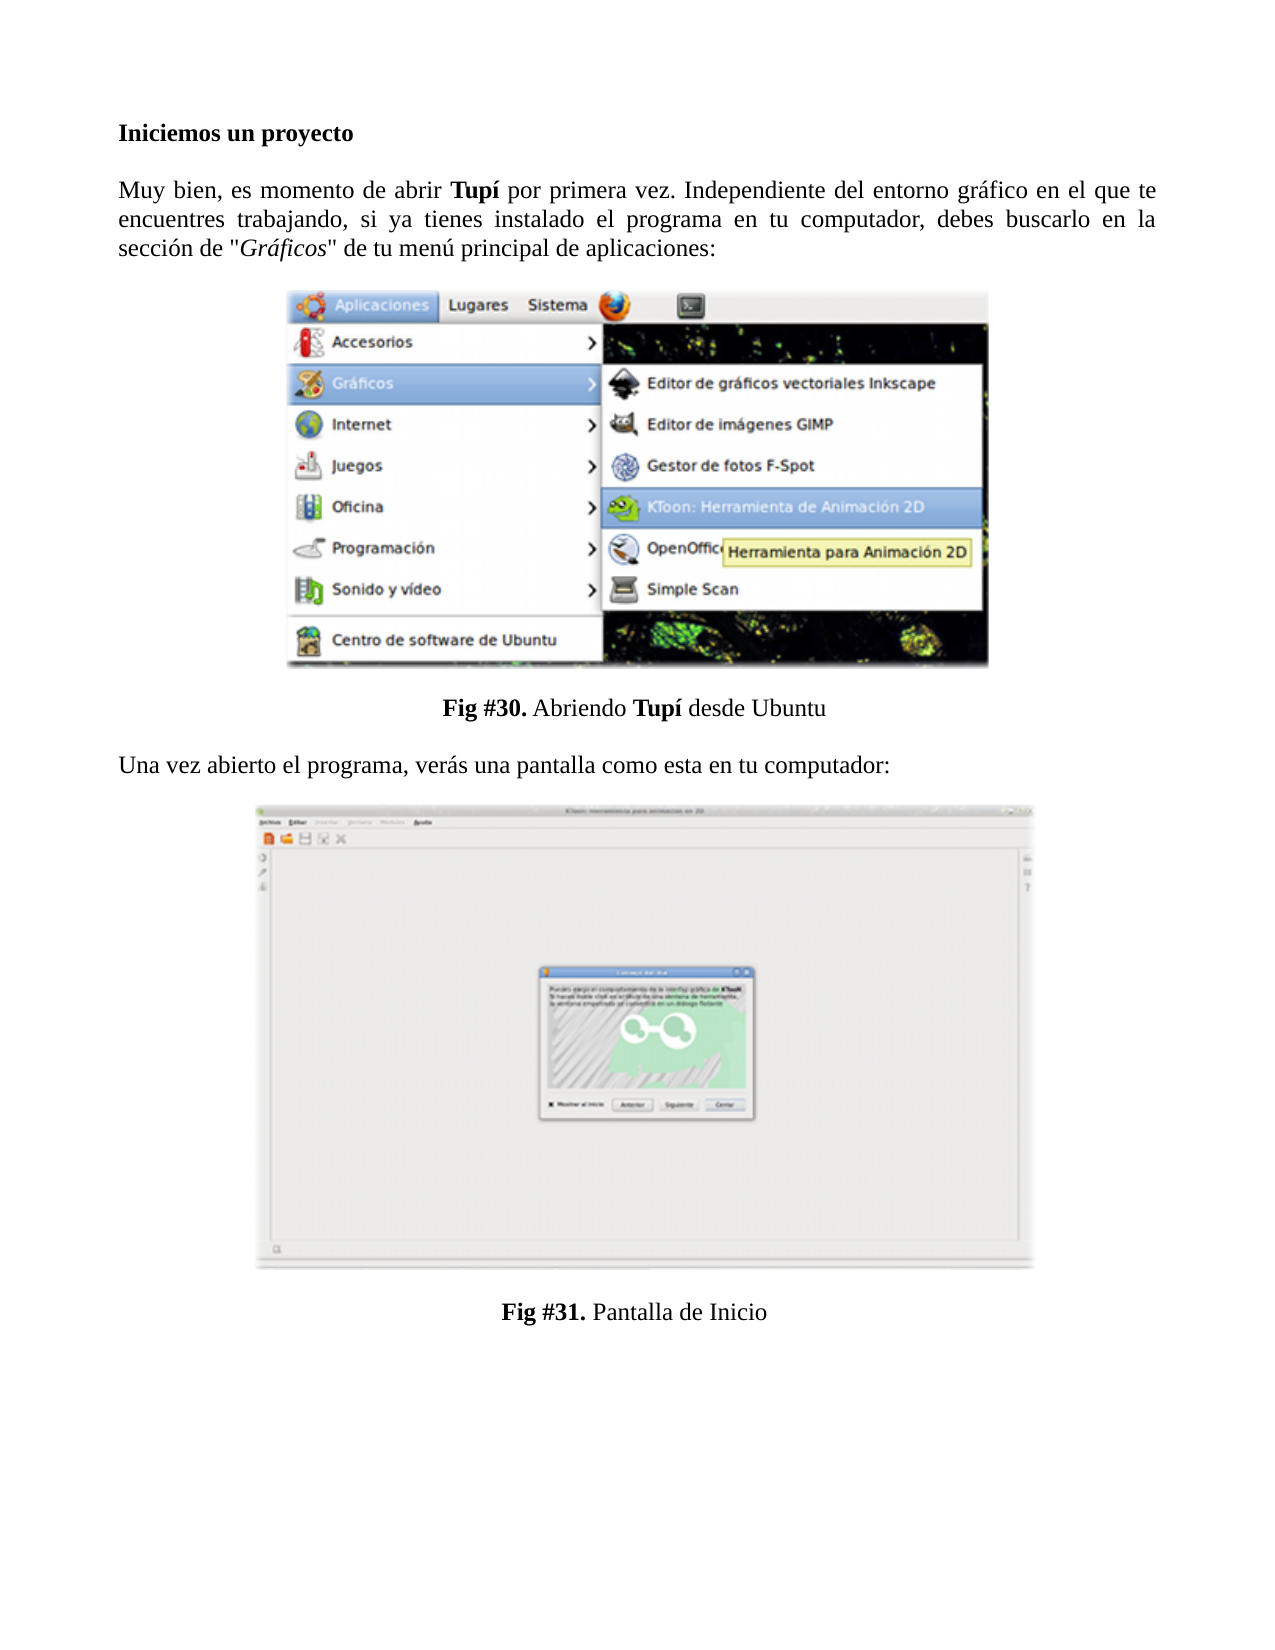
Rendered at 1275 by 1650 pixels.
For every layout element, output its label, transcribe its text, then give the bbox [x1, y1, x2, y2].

text Iniciemos un proyecto [118, 118, 1157, 147]
picture [286, 290, 989, 669]
text Muy bien, es momento de abrir Tupí por primera vez. Independiente del entorno gráfico en el que te encuentres trabajando, si ya tienes instalado el programa en tu computador, debes buscarlo en la sección de "Gráficos" de tu menú principal de aplicaciones: [118, 176, 1157, 262]
text Fig #30. Abriendo Tupí desde Ubuntu [118, 693, 1157, 722]
picture [254, 804, 1036, 1270]
text Fig #31. Pantalla de Inicio [118, 1297, 1157, 1326]
text Una vez abierto el programa, verás una pantalla como esta en tu computador: [118, 751, 1157, 779]
